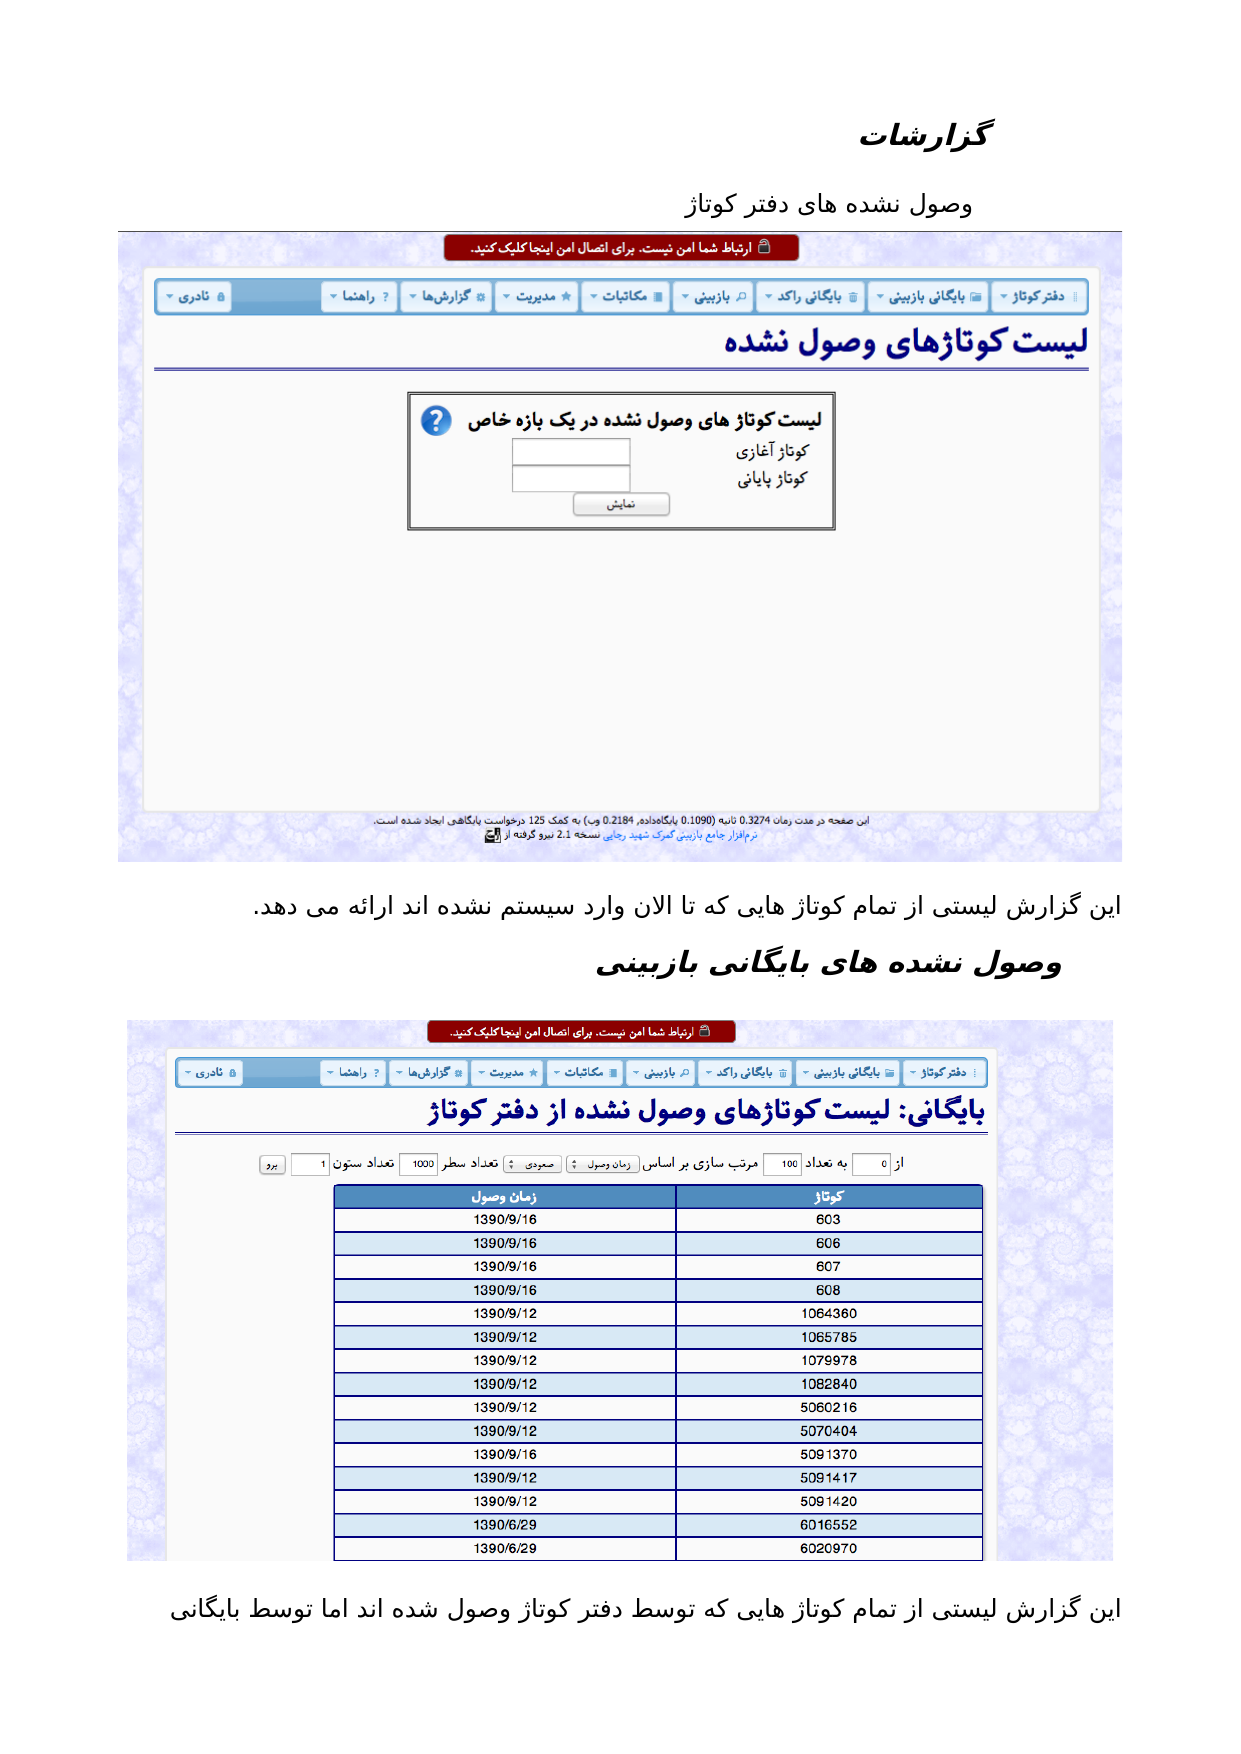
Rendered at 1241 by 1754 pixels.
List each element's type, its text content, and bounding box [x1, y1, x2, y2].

picture [118, 231, 1123, 862]
subtitle ‫وصول نشده های دفتر کوتاژ [118, 189, 1122, 219]
picture [127, 1020, 1114, 1561]
text این گزارش لیستی از تمام کوتاژ هایی که تا الان وارد سیستم نشده اند ارائه می دهد. [118, 891, 1122, 920]
subtitle گزارشات [118, 118, 1122, 152]
text ‬ [118, 862, 1122, 891]
subtitle وصول نشده های بایگانی بازبینی [118, 945, 1122, 979]
text این گزارش لیستی از تمام کوتاژ هایی که توسط دفتر کوتاژ وصول شده اند اما توسط بایگانی [118, 1594, 1122, 1624]
